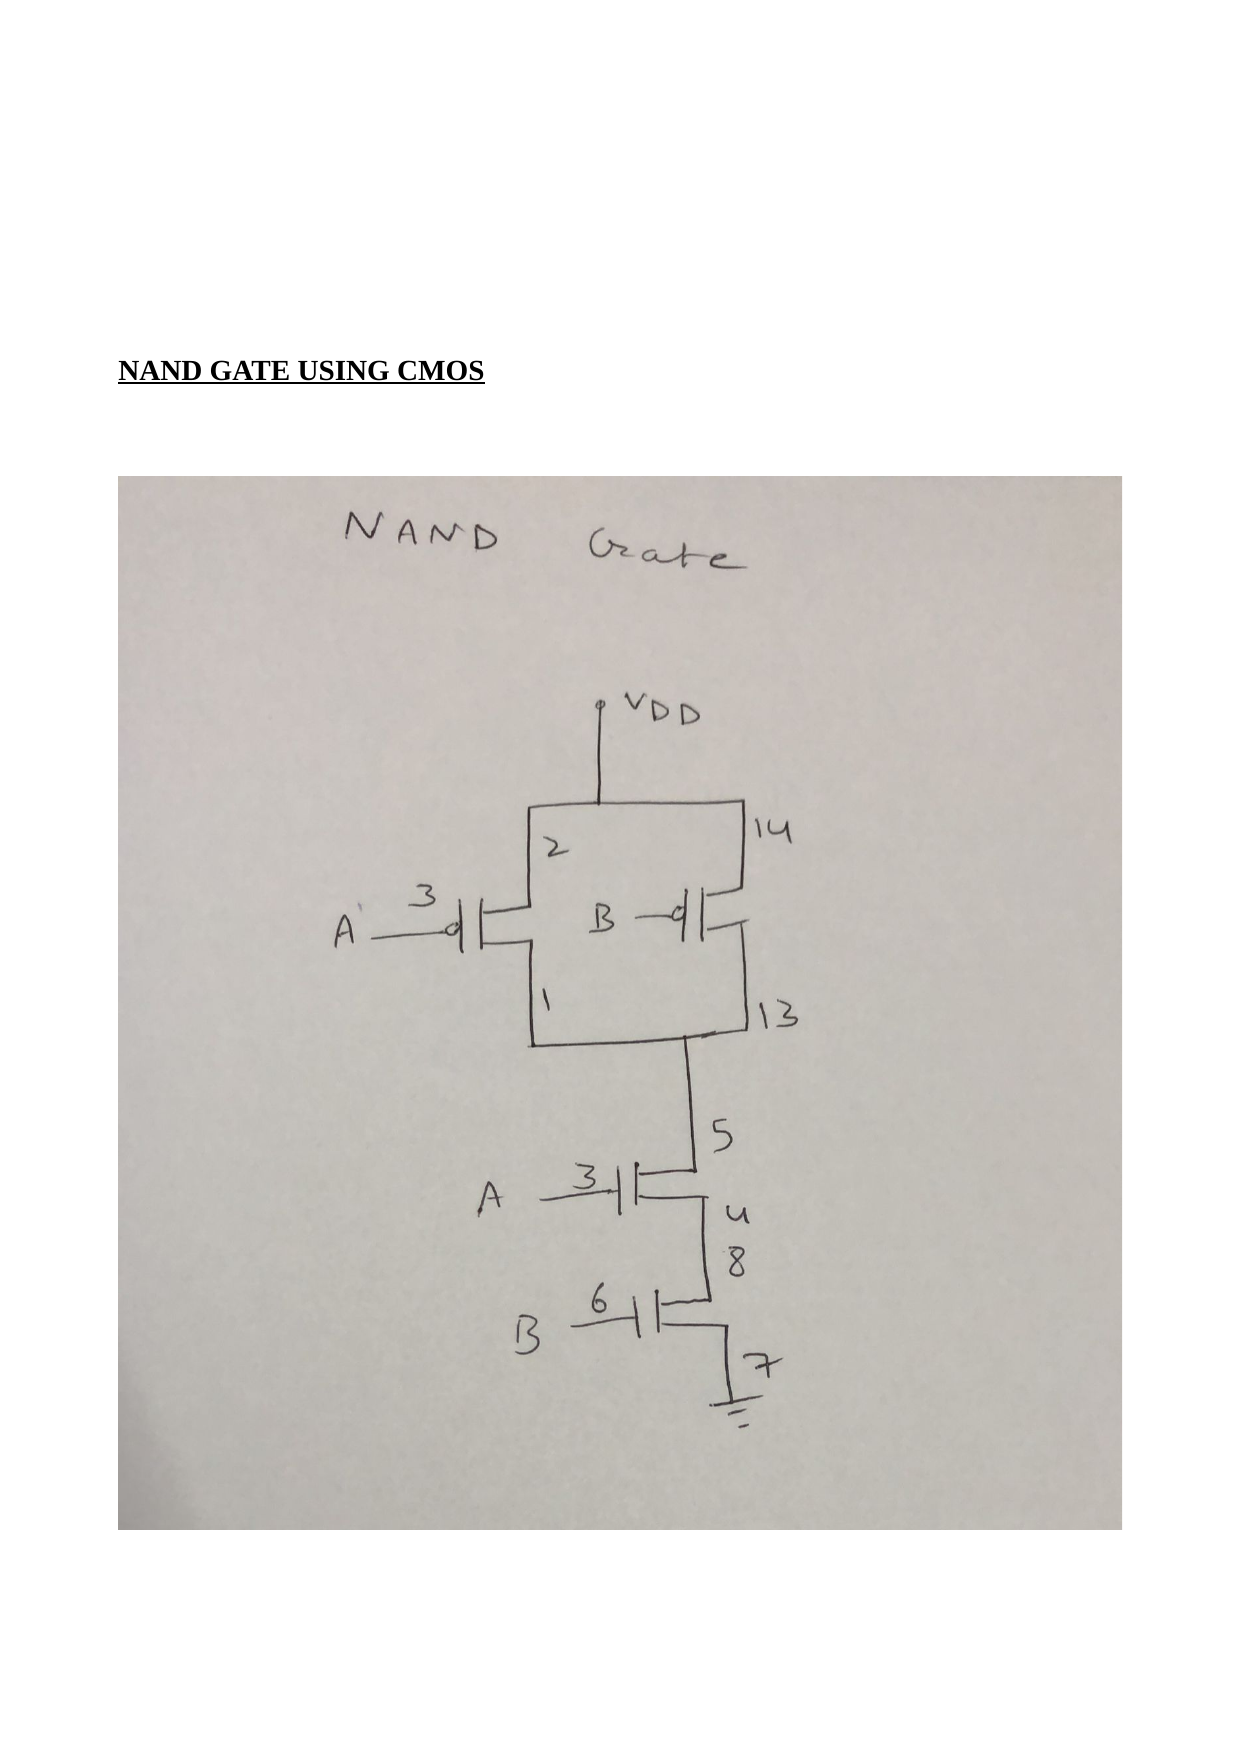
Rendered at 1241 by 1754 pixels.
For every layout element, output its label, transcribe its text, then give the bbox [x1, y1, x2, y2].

text NAND GATE USING CMOS [118, 353, 1122, 386]
picture [118, 476, 1123, 1530]
